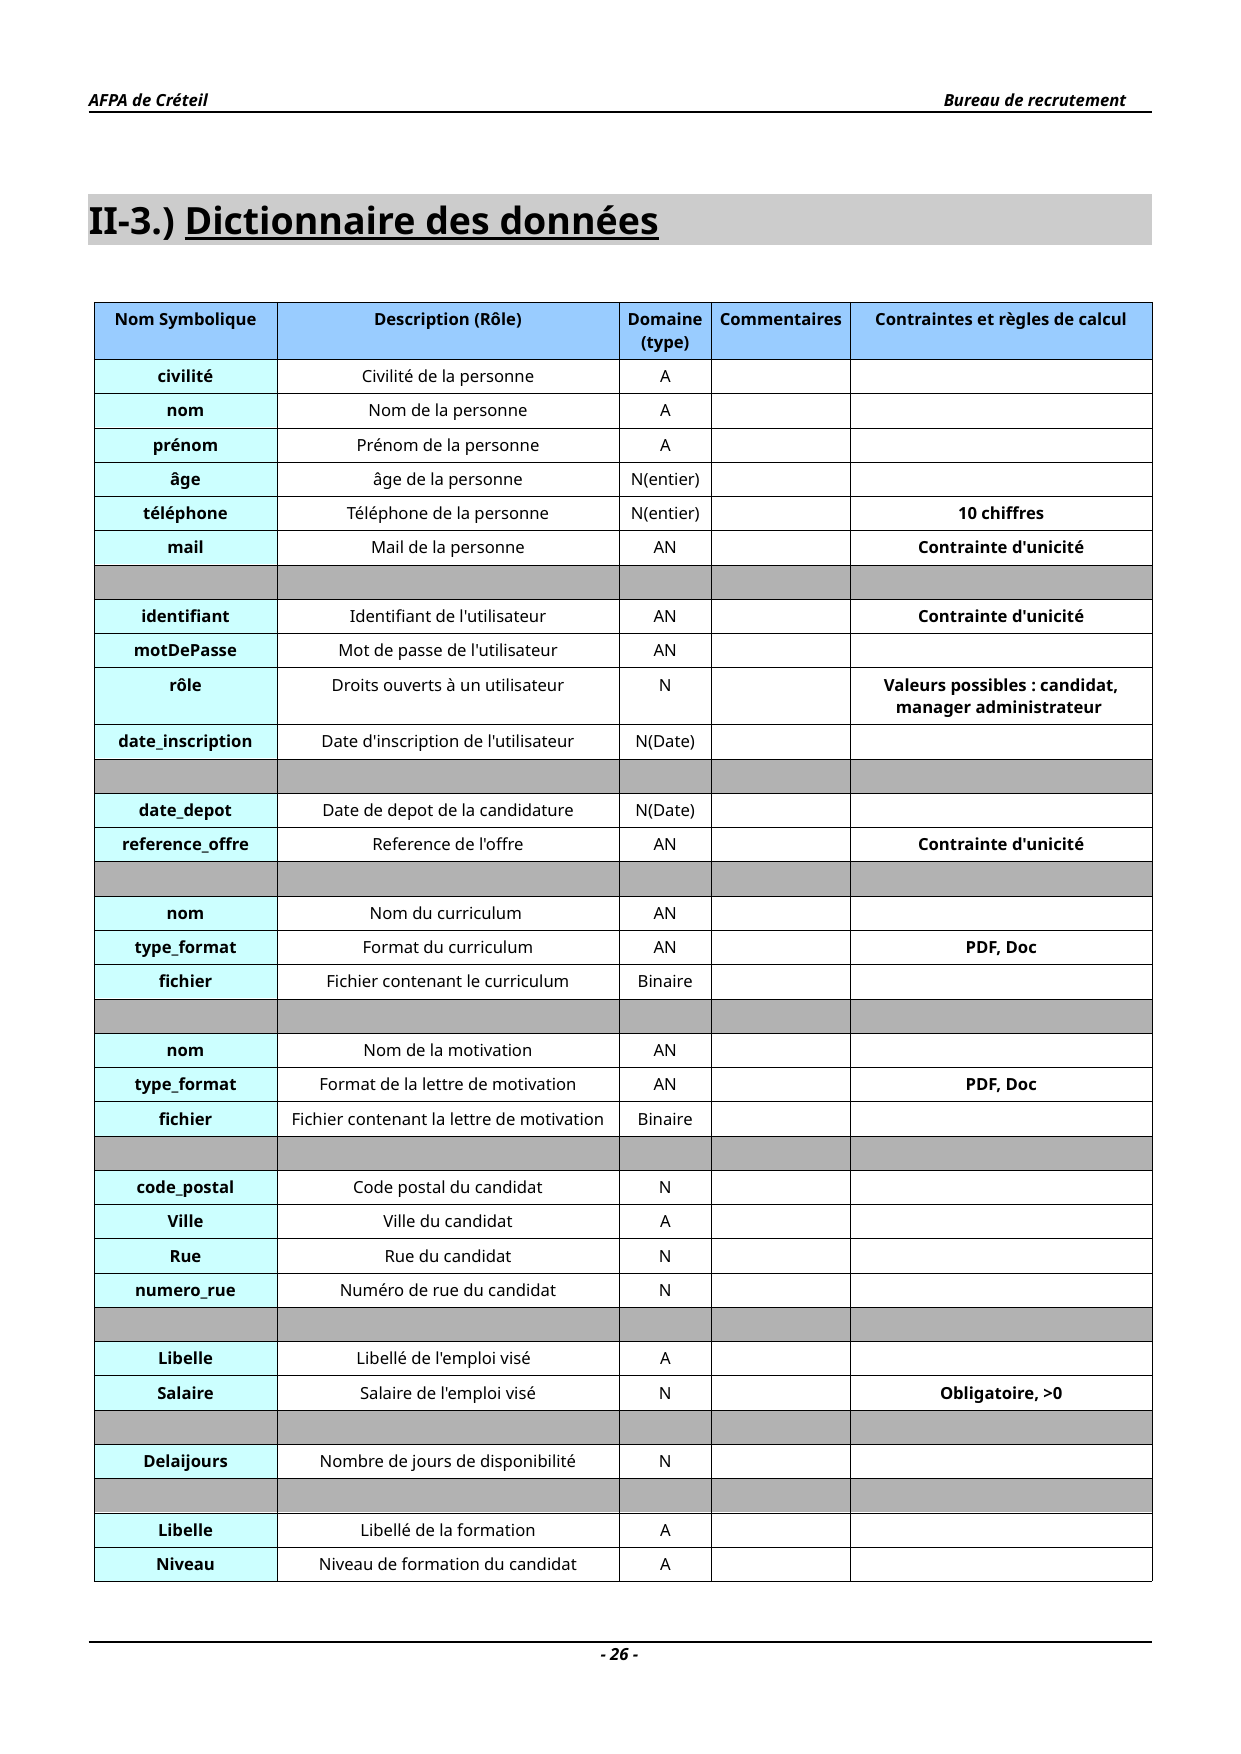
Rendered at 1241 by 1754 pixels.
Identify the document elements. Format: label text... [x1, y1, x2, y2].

table_header Contraintes et règles de calcul [851, 303, 1152, 359]
table_cell Libelle [95, 1514, 277, 1547]
table_cell AN [620, 634, 711, 667]
table_cell [95, 1308, 277, 1341]
table_cell Delaijours [95, 1445, 277, 1478]
table_cell Contrainte d'unicité [851, 531, 1152, 564]
table_cell [278, 1479, 619, 1512]
table_cell fichier [95, 965, 277, 998]
table_cell identifiant [95, 600, 277, 633]
table_cell [712, 862, 850, 896]
table_cell [851, 1239, 1152, 1273]
table_cell [851, 760, 1152, 793]
table_cell Nom du curriculum [278, 897, 619, 930]
table_cell [851, 965, 1152, 998]
table_cell mail [95, 531, 277, 564]
table_cell Libellé de la formation [278, 1514, 619, 1547]
table_cell [278, 760, 619, 793]
table_cell [712, 360, 850, 393]
table_cell [712, 531, 850, 564]
table_cell N [620, 1445, 711, 1478]
table_cell [851, 1308, 1152, 1341]
table_cell [620, 1000, 711, 1033]
table_cell [278, 1137, 619, 1170]
table_cell nom [95, 897, 277, 930]
table_cell Droits ouverts à un utilisateur [278, 668, 619, 724]
table_cell [712, 897, 850, 930]
table_cell [712, 725, 850, 758]
table_cell [712, 1308, 850, 1341]
table_cell [851, 1342, 1152, 1375]
table_cell [712, 1205, 850, 1238]
table_cell AN [620, 897, 711, 930]
table_cell [712, 760, 850, 793]
table_cell [712, 1411, 850, 1444]
table_header Description (Rôle) [278, 303, 619, 359]
table_cell [95, 1137, 277, 1170]
table_cell [278, 1411, 619, 1444]
table_cell Niveau [95, 1548, 277, 1581]
table_cell [712, 1171, 850, 1204]
table_cell AN [620, 931, 711, 964]
table_cell Fichier contenant la lettre de motivation [278, 1102, 619, 1136]
table_cell N [620, 668, 711, 724]
table_cell N(Date) [620, 725, 711, 758]
table_cell nom [95, 1034, 277, 1067]
table_cell [95, 1479, 277, 1512]
table_cell Nom de la personne [278, 394, 619, 427]
table_cell Contrainte d'unicité [851, 600, 1152, 633]
table_cell [712, 1514, 850, 1547]
table_cell [851, 429, 1152, 462]
table_cell [851, 862, 1152, 896]
table_cell [712, 1548, 850, 1581]
table_cell [851, 1000, 1152, 1033]
table_cell téléphone [95, 497, 277, 530]
table_cell [95, 862, 277, 896]
table_cell [278, 1308, 619, 1341]
table_cell Nombre de jours de disponibilité [278, 1445, 619, 1478]
table_header Domaine (type) [620, 303, 711, 359]
text II-3.) Dictionnaire des données [88, 194, 1152, 245]
table_cell PDF, Doc [851, 931, 1152, 964]
table_cell N [620, 1171, 711, 1204]
table_cell [95, 1000, 277, 1033]
table_cell [712, 828, 850, 861]
table_cell N [620, 1239, 711, 1273]
table_cell A [620, 394, 711, 427]
table_cell [620, 566, 711, 599]
table_cell Ville [95, 1205, 277, 1238]
table_cell [851, 1274, 1152, 1307]
table_cell [851, 463, 1152, 496]
table_cell [851, 1514, 1152, 1547]
table_cell [278, 1000, 619, 1033]
table_cell [712, 634, 850, 667]
table_cell [95, 1411, 277, 1444]
table_cell [95, 760, 277, 793]
table_cell Date de depot de la candidature [278, 794, 619, 827]
table_cell [851, 1171, 1152, 1204]
table_cell [95, 566, 277, 599]
table_cell Fichier contenant le curriculum [278, 965, 619, 998]
table_cell A [620, 429, 711, 462]
table_cell [851, 1479, 1152, 1512]
table_cell [712, 600, 850, 633]
table_cell N(entier) [620, 463, 711, 496]
table_cell A [620, 1342, 711, 1375]
table_cell [712, 497, 850, 530]
table_cell Civilité de la personne [278, 360, 619, 393]
table_cell [851, 394, 1152, 427]
table_cell [851, 725, 1152, 758]
table_cell prénom [95, 429, 277, 462]
table_cell nom [95, 394, 277, 427]
table_cell Niveau de formation du candidat [278, 1548, 619, 1581]
table_cell Nom de la motivation [278, 1034, 619, 1067]
table_cell type_format [95, 1068, 277, 1101]
table_cell [712, 1068, 850, 1101]
table_cell Salaire de l'emploi visé [278, 1376, 619, 1410]
table_cell [278, 566, 619, 599]
table_cell [620, 862, 711, 896]
table_cell fichier [95, 1102, 277, 1136]
table_cell [712, 1239, 850, 1273]
table_cell [712, 1342, 850, 1375]
table_cell [712, 1102, 850, 1136]
table_cell code_postal [95, 1171, 277, 1204]
table_cell AN [620, 1034, 711, 1067]
table_cell [851, 794, 1152, 827]
table_cell [712, 394, 850, 427]
table_cell [712, 1445, 850, 1478]
table_cell Rue [95, 1239, 277, 1273]
table_cell [712, 429, 850, 462]
table_cell Ville du candidat [278, 1205, 619, 1238]
table_cell A [620, 360, 711, 393]
table_cell [620, 760, 711, 793]
table_cell AN [620, 1068, 711, 1101]
table_cell [712, 794, 850, 827]
table_cell [712, 1376, 850, 1410]
table_cell Numéro de rue du candidat [278, 1274, 619, 1307]
table_cell N [620, 1376, 711, 1410]
table_cell Obligatoire, >0 [851, 1376, 1152, 1410]
table_cell [851, 897, 1152, 930]
table_cell Salaire [95, 1376, 277, 1410]
table_cell AN [620, 828, 711, 861]
table_cell [712, 1479, 850, 1512]
table_cell [851, 1102, 1152, 1136]
table_cell civilité [95, 360, 277, 393]
table_cell Libelle [95, 1342, 277, 1375]
table_cell [851, 1034, 1152, 1067]
table_cell [851, 1411, 1152, 1444]
table_cell Mail de la personne [278, 531, 619, 564]
table_cell date_depot [95, 794, 277, 827]
table_cell [851, 360, 1152, 393]
table_cell Identifiant de l'utilisateur [278, 600, 619, 633]
table_cell AN [620, 531, 711, 564]
table_cell Reference de l'offre [278, 828, 619, 861]
table_cell AN [620, 600, 711, 633]
table_cell N(entier) [620, 497, 711, 530]
table_cell [712, 1274, 850, 1307]
table_cell Téléphone de la personne [278, 497, 619, 530]
table_cell N(Date) [620, 794, 711, 827]
table_cell Code postal du candidat [278, 1171, 619, 1204]
table_cell [620, 1308, 711, 1341]
table_cell âge [95, 463, 277, 496]
table_cell Rue du candidat [278, 1239, 619, 1273]
table_cell Mot de passe de l'utilisateur [278, 634, 619, 667]
table_cell Contrainte d'unicité [851, 828, 1152, 861]
table_cell Format du curriculum [278, 931, 619, 964]
table_cell [851, 1548, 1152, 1581]
table_cell type_format [95, 931, 277, 964]
table_cell [712, 931, 850, 964]
table_cell [712, 463, 850, 496]
table_cell A [620, 1205, 711, 1238]
table_cell [712, 1000, 850, 1033]
table_cell reference_offre [95, 828, 277, 861]
table_cell 10 chiffres [851, 497, 1152, 530]
table_cell [620, 1411, 711, 1444]
table_cell [712, 1034, 850, 1067]
table_cell Date d'inscription de l'utilisateur [278, 725, 619, 758]
table_cell Libellé de l'emploi visé [278, 1342, 619, 1375]
table_cell [620, 1479, 711, 1512]
table_cell [851, 634, 1152, 667]
table_cell [712, 566, 850, 599]
table_cell rôle [95, 668, 277, 724]
table_cell Prénom de la personne [278, 429, 619, 462]
table_header Nom Symbolique [95, 303, 277, 359]
table_cell A [620, 1514, 711, 1547]
table_cell [712, 1137, 850, 1170]
table_cell [851, 1137, 1152, 1170]
table_cell [620, 1137, 711, 1170]
table_header Commentaires [712, 303, 850, 359]
table_cell [851, 1445, 1152, 1478]
table_cell N [620, 1274, 711, 1307]
table_cell [712, 965, 850, 998]
table_cell Binaire [620, 1102, 711, 1136]
table_cell [712, 668, 850, 724]
table_cell [278, 862, 619, 896]
table_cell [851, 566, 1152, 599]
table_cell Valeurs possibles : candidat, manager administrateur [851, 668, 1152, 724]
table_cell Format de la lettre de motivation [278, 1068, 619, 1101]
table_cell [851, 1205, 1152, 1238]
table_cell âge de la personne [278, 463, 619, 496]
table_cell numero_rue [95, 1274, 277, 1307]
table_cell A [620, 1548, 711, 1581]
table_cell PDF, Doc [851, 1068, 1152, 1101]
table_cell date_inscription [95, 725, 277, 758]
table_cell Binaire [620, 965, 711, 998]
table_cell motDePasse [95, 634, 277, 667]
